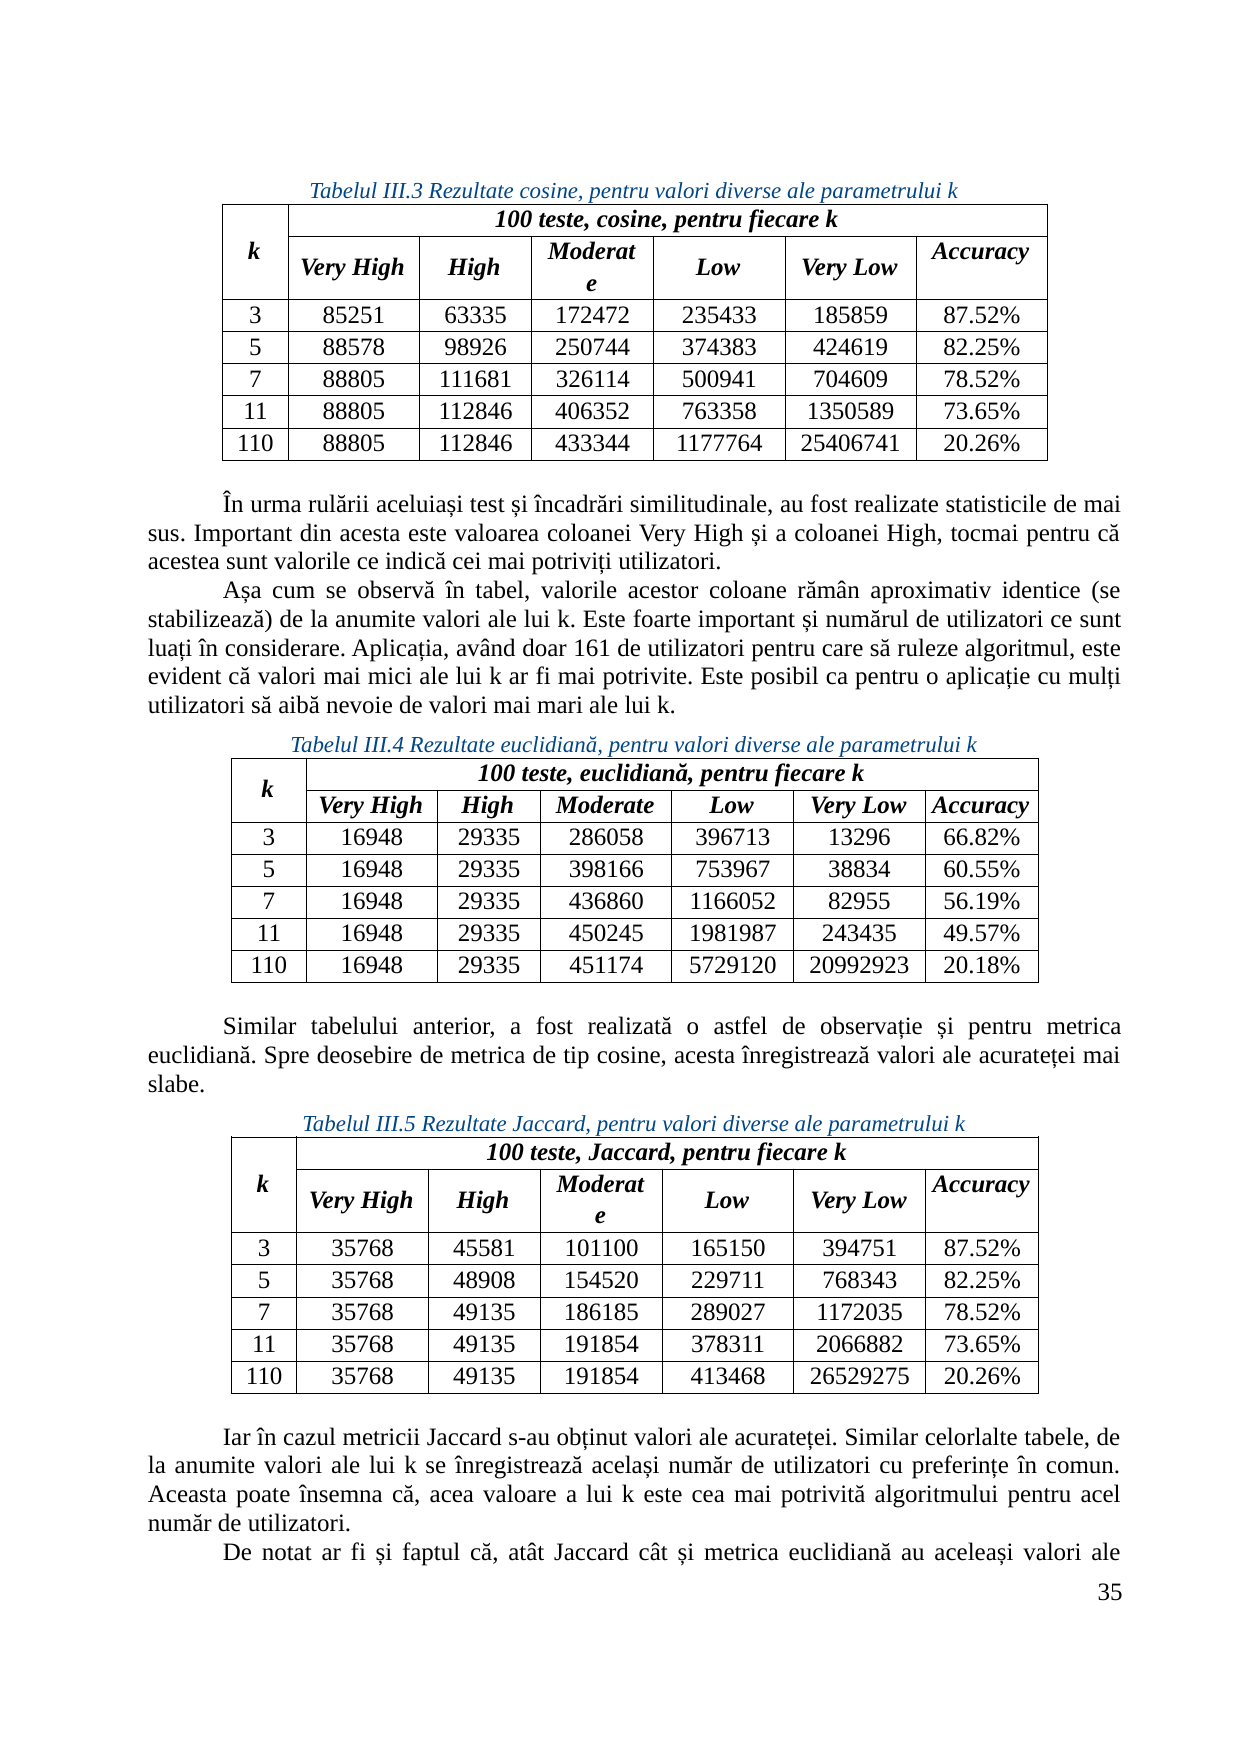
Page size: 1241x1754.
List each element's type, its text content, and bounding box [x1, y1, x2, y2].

table_cell 88578 [289, 332, 419, 363]
table_cell Accuracy [926, 791, 1038, 822]
table_cell 87.52% [926, 1233, 1038, 1264]
table_cell 26529275 [794, 1362, 925, 1393]
table_cell Accuracy [917, 237, 1047, 299]
text Tabelul III.4 Rezultate euclidiană, pentru valori diverse ale parametrului k [148, 731, 1122, 758]
table_cell 1177764 [654, 429, 785, 459]
table_cell Very Low [794, 1170, 925, 1232]
table_cell 35768 [297, 1265, 428, 1296]
table_cell 406352 [532, 396, 653, 427]
table_cell 82.25% [926, 1265, 1038, 1296]
table_cell 326114 [532, 364, 653, 395]
table_cell 16948 [307, 823, 437, 854]
table_cell 88805 [289, 396, 419, 427]
table_cell 450245 [541, 919, 671, 950]
text Similar tabelului anterior, a fost realizată o astfel de observație și pentru metrica euclidiană. Spre deosebire de metrica de tip cosine, acesta înregistrează valori ale acurateței mai slabe. [148, 1011, 1122, 1098]
table_cell 424619 [786, 332, 916, 363]
table_cell 35768 [297, 1362, 428, 1393]
table_cell 88805 [289, 429, 419, 459]
table_header 100 teste, Jaccard, pentru fiecare k [297, 1138, 1038, 1168]
table_cell 3 [232, 823, 306, 854]
table_cell Moderate [541, 1170, 662, 1232]
table_cell 229711 [663, 1265, 793, 1296]
table_cell 110 [232, 951, 306, 982]
table_cell 29335 [438, 823, 540, 854]
table_header 100 teste, euclidiană, pentru fiecare k [307, 759, 1038, 790]
table_cell 56.19% [926, 887, 1038, 918]
table_cell 704609 [786, 364, 916, 395]
table_cell 29335 [438, 887, 540, 918]
table_cell 98926 [420, 332, 531, 363]
table_cell High [429, 1170, 540, 1232]
table_cell Very High [307, 791, 437, 822]
table_cell 1981987 [672, 919, 793, 950]
table_cell 11 [232, 919, 306, 950]
table_cell Accuracy [926, 1170, 1038, 1232]
table_cell 191854 [541, 1362, 662, 1393]
table_cell 763358 [654, 396, 785, 427]
table_cell 87.52% [917, 300, 1047, 331]
table_cell 35768 [297, 1233, 428, 1264]
table_cell Moderate [541, 791, 671, 822]
table_cell 82955 [794, 887, 925, 918]
table_cell 20.26% [917, 429, 1047, 459]
table_cell 413468 [663, 1362, 793, 1393]
table_cell 88805 [289, 364, 419, 395]
table_cell High [420, 237, 531, 299]
table_cell 78.52% [926, 1298, 1038, 1328]
table_cell 73.65% [917, 396, 1047, 427]
table_cell Very Low [794, 791, 925, 822]
table_header k [232, 1138, 296, 1232]
table_cell 49135 [429, 1298, 540, 1328]
table_cell 29335 [438, 919, 540, 950]
table_cell 13296 [794, 823, 925, 854]
table_cell 16948 [307, 919, 437, 950]
table_cell 753967 [672, 855, 793, 886]
table_cell 112846 [420, 396, 531, 427]
table_header k [232, 759, 306, 822]
table_cell 1172035 [794, 1298, 925, 1328]
table_cell 110 [223, 429, 288, 459]
table_cell 16948 [307, 855, 437, 886]
table_cell 48908 [429, 1265, 540, 1296]
table_cell 186185 [541, 1298, 662, 1328]
table_cell Moderate [532, 237, 653, 299]
table_cell Low [672, 791, 793, 822]
table_cell Very Low [786, 237, 916, 299]
table_cell 60.55% [926, 855, 1038, 886]
text Așa cum se observă în tabel, valorile acestor coloane rămân aproximativ identice (se stabilizează) de la anumite valori ale lui k. Este foarte important și numărul de utilizatori ce sunt luați în considerare. Aplicația, având doar 161 de utilizatori pentru care să ruleze algoritmul, este evident că valori mai mici ale lui k ar fi mai potrivite. Este posibil ca pentru o aplicație cu mulți utilizatori să aibă nevoie de valori mai mari ale lui k. [148, 575, 1122, 719]
text Tabelul III.5 Rezultate Jaccard, pentru valori diverse ale parametrului k [148, 1110, 1122, 1136]
table_cell 29335 [438, 951, 540, 982]
text De notat ar fi și faptul că, atât Jaccard cât și metrica euclidiană au aceleași valori ale [148, 1537, 1122, 1566]
table_cell 243435 [794, 919, 925, 950]
table_cell 82.25% [917, 332, 1047, 363]
table_cell 1350589 [786, 396, 916, 427]
table_cell 451174 [541, 951, 671, 982]
table_cell 3 [232, 1233, 296, 1264]
table_cell 20.18% [926, 951, 1038, 982]
table_cell 38834 [794, 855, 925, 886]
table_cell 289027 [663, 1298, 793, 1328]
table_cell 768343 [794, 1265, 925, 1296]
table_cell 250744 [532, 332, 653, 363]
table_cell High [438, 791, 540, 822]
table_cell 433344 [532, 429, 653, 459]
table_cell 396713 [672, 823, 793, 854]
table_cell 11 [223, 396, 288, 427]
table_cell 16948 [307, 951, 437, 982]
table_cell 49135 [429, 1330, 540, 1361]
table_cell 73.65% [926, 1330, 1038, 1361]
table_cell 11 [232, 1330, 296, 1361]
table_cell 111681 [420, 364, 531, 395]
table_cell 35768 [297, 1298, 428, 1328]
table_cell 7 [223, 364, 288, 395]
table_cell 25406741 [786, 429, 916, 459]
table_cell 20992923 [794, 951, 925, 982]
table_cell 172472 [532, 300, 653, 331]
table_cell 3 [223, 300, 288, 331]
table_cell 110 [232, 1362, 296, 1393]
table_header k [223, 205, 288, 299]
table_cell 436860 [541, 887, 671, 918]
table_cell 398166 [541, 855, 671, 886]
table_cell 85251 [289, 300, 419, 331]
table_cell Low [663, 1170, 793, 1232]
table_cell Low [654, 237, 785, 299]
table_cell 500941 [654, 364, 785, 395]
table_cell 1166052 [672, 887, 793, 918]
table_header 100 teste, cosine, pentru fiecare k [289, 205, 1047, 236]
table_cell 5729120 [672, 951, 793, 982]
table_cell 49.57% [926, 919, 1038, 950]
text Tabelul III.3 Rezultate cosine, pentru valori diverse ale parametrului k [148, 177, 1122, 203]
table_cell 45581 [429, 1233, 540, 1264]
table_cell 16948 [307, 887, 437, 918]
text În urma rulării aceluiași test și încadrări similitudinale, au fost realizate statisticile de mai sus. Important din acesta este valoarea coloanei Very High și a coloanei High, tocmai pentru că acestea sunt valorile ce indică cei mai potriviți utilizatori. [148, 489, 1122, 575]
table_cell 235433 [654, 300, 785, 331]
table_cell 165150 [663, 1233, 793, 1264]
table_cell 374383 [654, 332, 785, 363]
table_cell 49135 [429, 1362, 540, 1393]
table_cell 78.52% [917, 364, 1047, 395]
table_cell 20.26% [926, 1362, 1038, 1393]
table_cell 29335 [438, 855, 540, 886]
table_cell 5 [223, 332, 288, 363]
table_cell 378311 [663, 1330, 793, 1361]
table_cell 66.82% [926, 823, 1038, 854]
table_cell 101100 [541, 1233, 662, 1264]
text Iar în cazul metricii Jaccard s-au obținut valori ale acurateței. Similar celorlalte tabele, de la anumite valori ale lui k se înregistrează același număr de utilizatori cu preferințe în comun. Aceasta poate însemna că, acea valoare a lui k este cea mai potrivită algoritmului pentru acel număr de utilizatori. [148, 1422, 1122, 1537]
table_cell 185859 [786, 300, 916, 331]
table_cell 5 [232, 855, 306, 886]
table_cell 2066882 [794, 1330, 925, 1361]
table_cell 154520 [541, 1265, 662, 1296]
table_cell 7 [232, 887, 306, 918]
table_cell 191854 [541, 1330, 662, 1361]
table_cell 112846 [420, 429, 531, 459]
table_cell 7 [232, 1298, 296, 1328]
table_cell 286058 [541, 823, 671, 854]
table_cell 5 [232, 1265, 296, 1296]
table_cell 63335 [420, 300, 531, 331]
table_cell 394751 [794, 1233, 925, 1264]
table_cell Very High [289, 237, 419, 299]
table_cell 35768 [297, 1330, 428, 1361]
table_cell Very High [297, 1170, 428, 1232]
